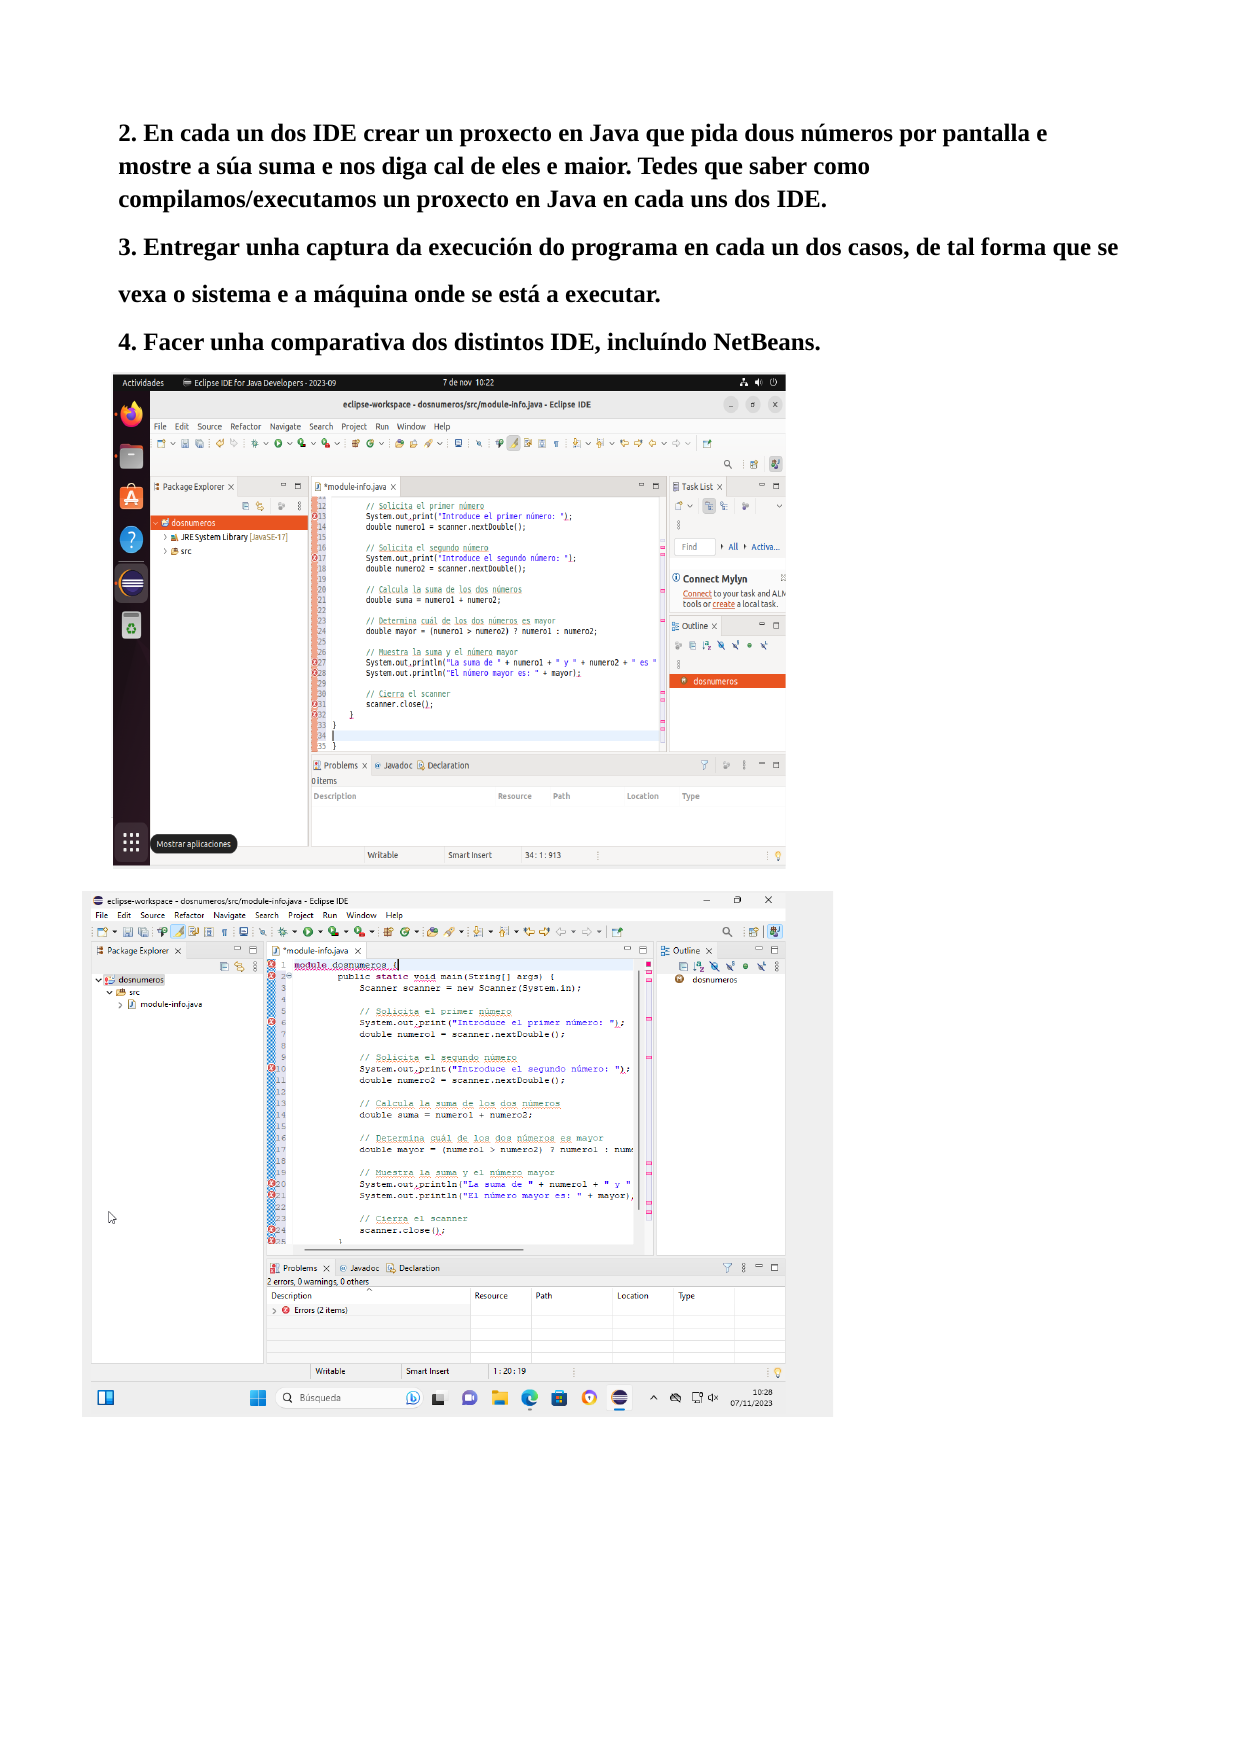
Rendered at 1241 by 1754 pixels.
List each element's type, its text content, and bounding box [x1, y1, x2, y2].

text vexa o sistema e a máquina onde se está a executar. [118, 279, 1122, 308]
text 2. En cada un dos IDE crear un proxecto en Java que pida dous números por pantalla e mostre a súa suma e nos diga cal de eles e maior. Tedes que saber como compilamos/executamos un proxecto en Java en cada uns dos IDE. [118, 118, 1122, 213]
text 3. Entregar unha captura da execución do programa en cada un dos casos, de tal forma que se [118, 232, 1122, 261]
text 4. Facer unha comparativa dos distintos IDE, incluíndo NetBeans. [118, 327, 1122, 356]
picture [111, 372, 786, 869]
picture [82, 891, 834, 1417]
